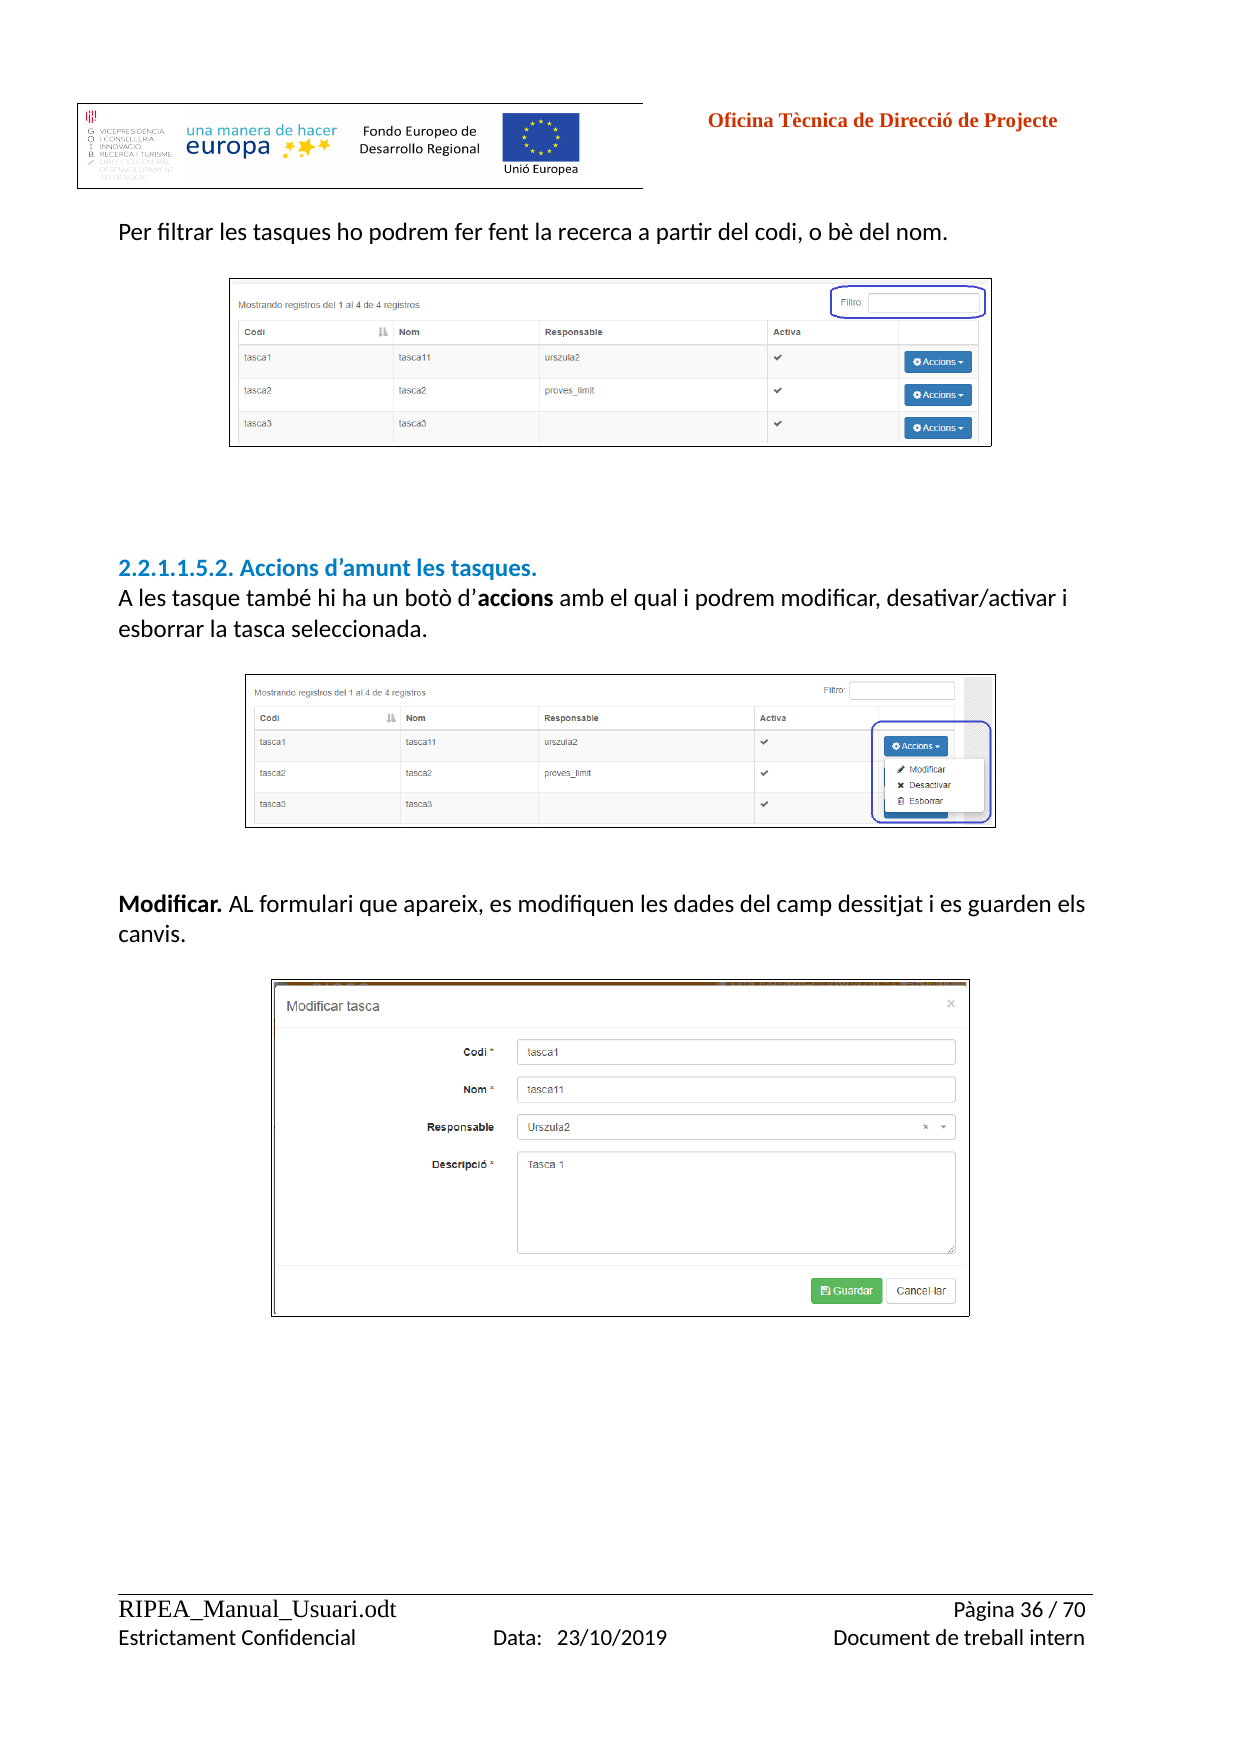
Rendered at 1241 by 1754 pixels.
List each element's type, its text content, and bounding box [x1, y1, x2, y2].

text A les tasque també hi ha un botò d’accions amb el qual i podrem modificar, desativar/activar i esborrar la tasca seleccionada. [118, 583, 1122, 644]
picture [247, 677, 993, 825]
picture [232, 280, 989, 443]
picture [184, 108, 585, 182]
text Modificar. AL formulari que apareix, es modifiquen les dades del camp dessitjat i es guarden els canvis. [118, 888, 1122, 949]
picture [273, 982, 967, 1314]
picture [82, 108, 178, 182]
subtitle 2.2.1.1.5.2. Accions d’amunt les tasques. [118, 552, 1122, 583]
text Per filtrar les tasques ho podrem fer fent la recerca a partir del codi, o bè del nom. [118, 216, 1122, 247]
